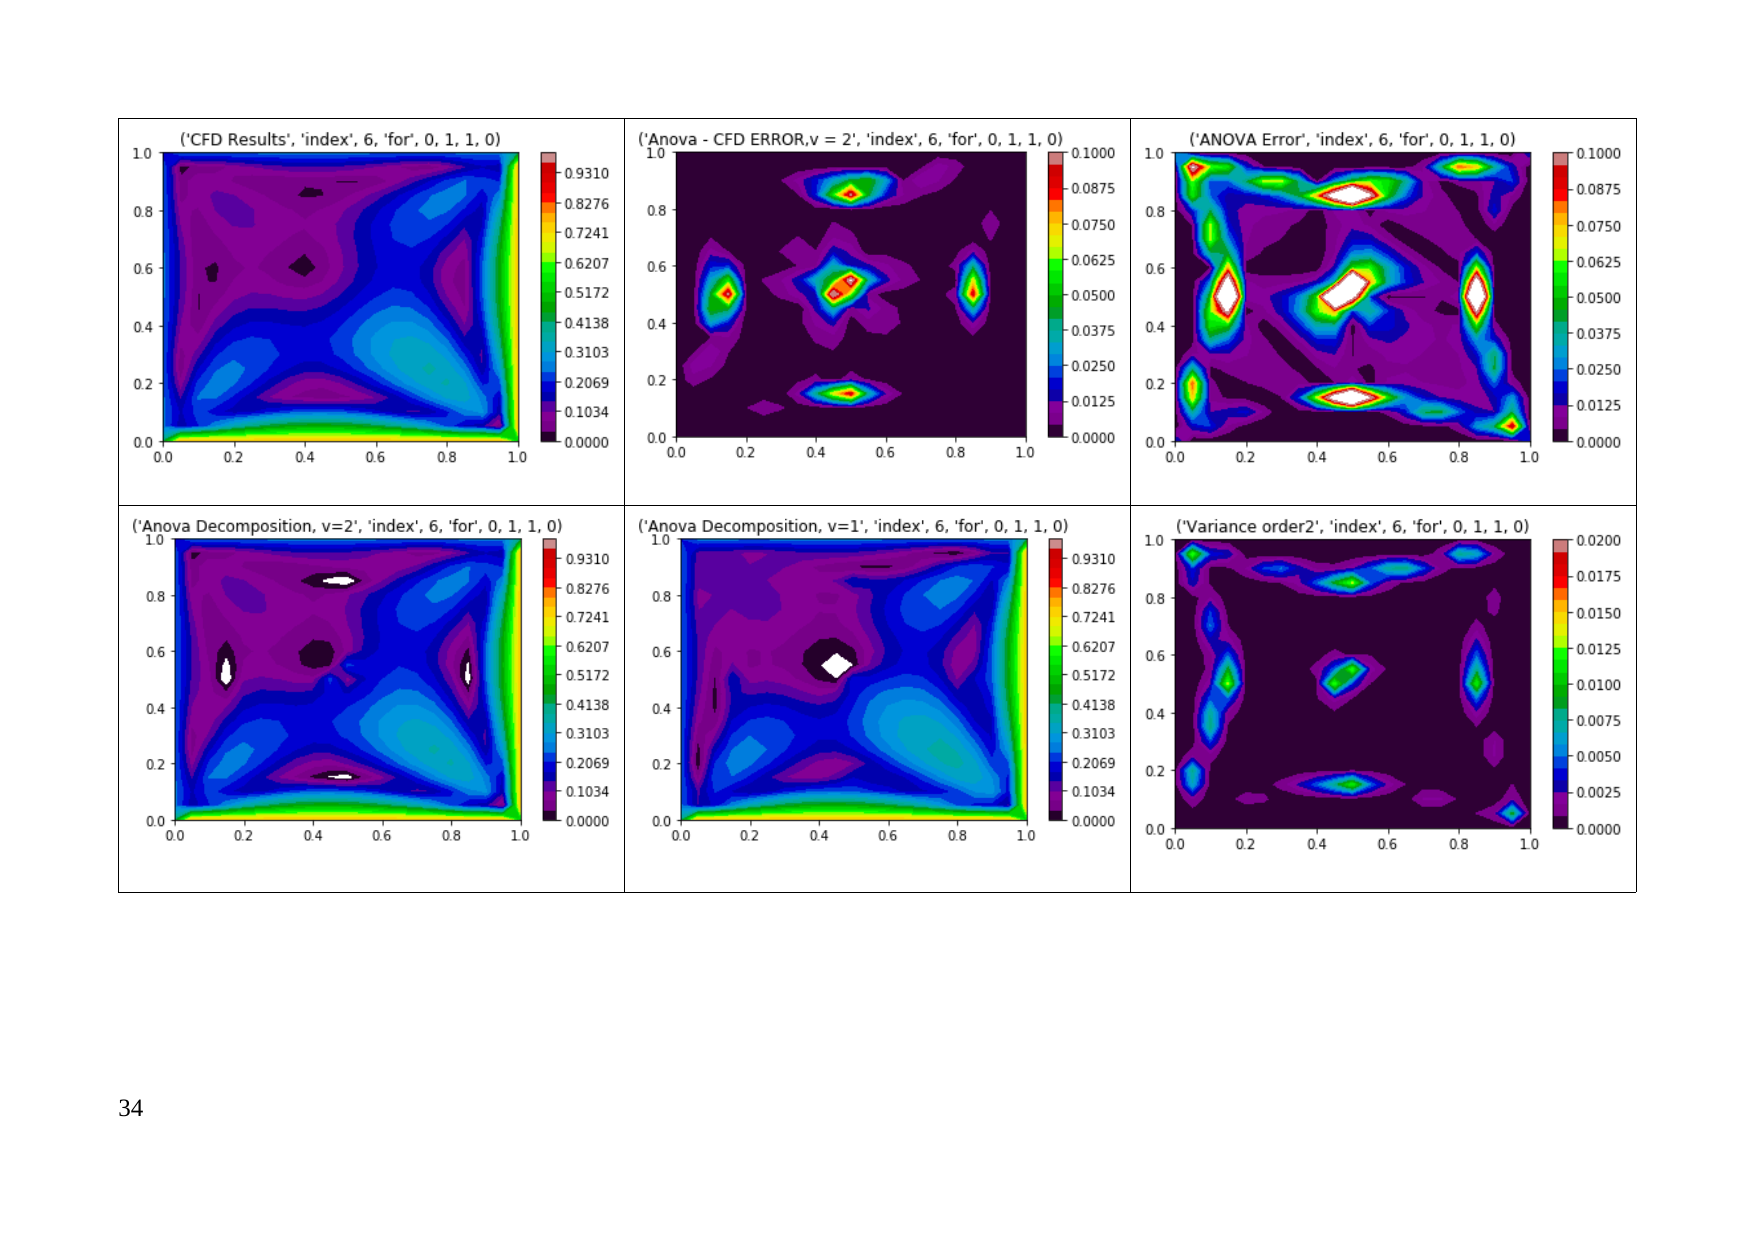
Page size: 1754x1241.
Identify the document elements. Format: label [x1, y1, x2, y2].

table_cell [1131, 506, 1636, 892]
table_cell [119, 506, 624, 892]
picture [629, 123, 1125, 468]
picture [123, 123, 619, 473]
table_header [625, 119, 1130, 505]
table_cell [625, 506, 1130, 892]
picture [123, 511, 619, 851]
table_header [119, 119, 624, 505]
picture [629, 511, 1125, 851]
picture [1135, 511, 1631, 860]
table_header [1131, 119, 1636, 505]
picture [1135, 123, 1631, 473]
